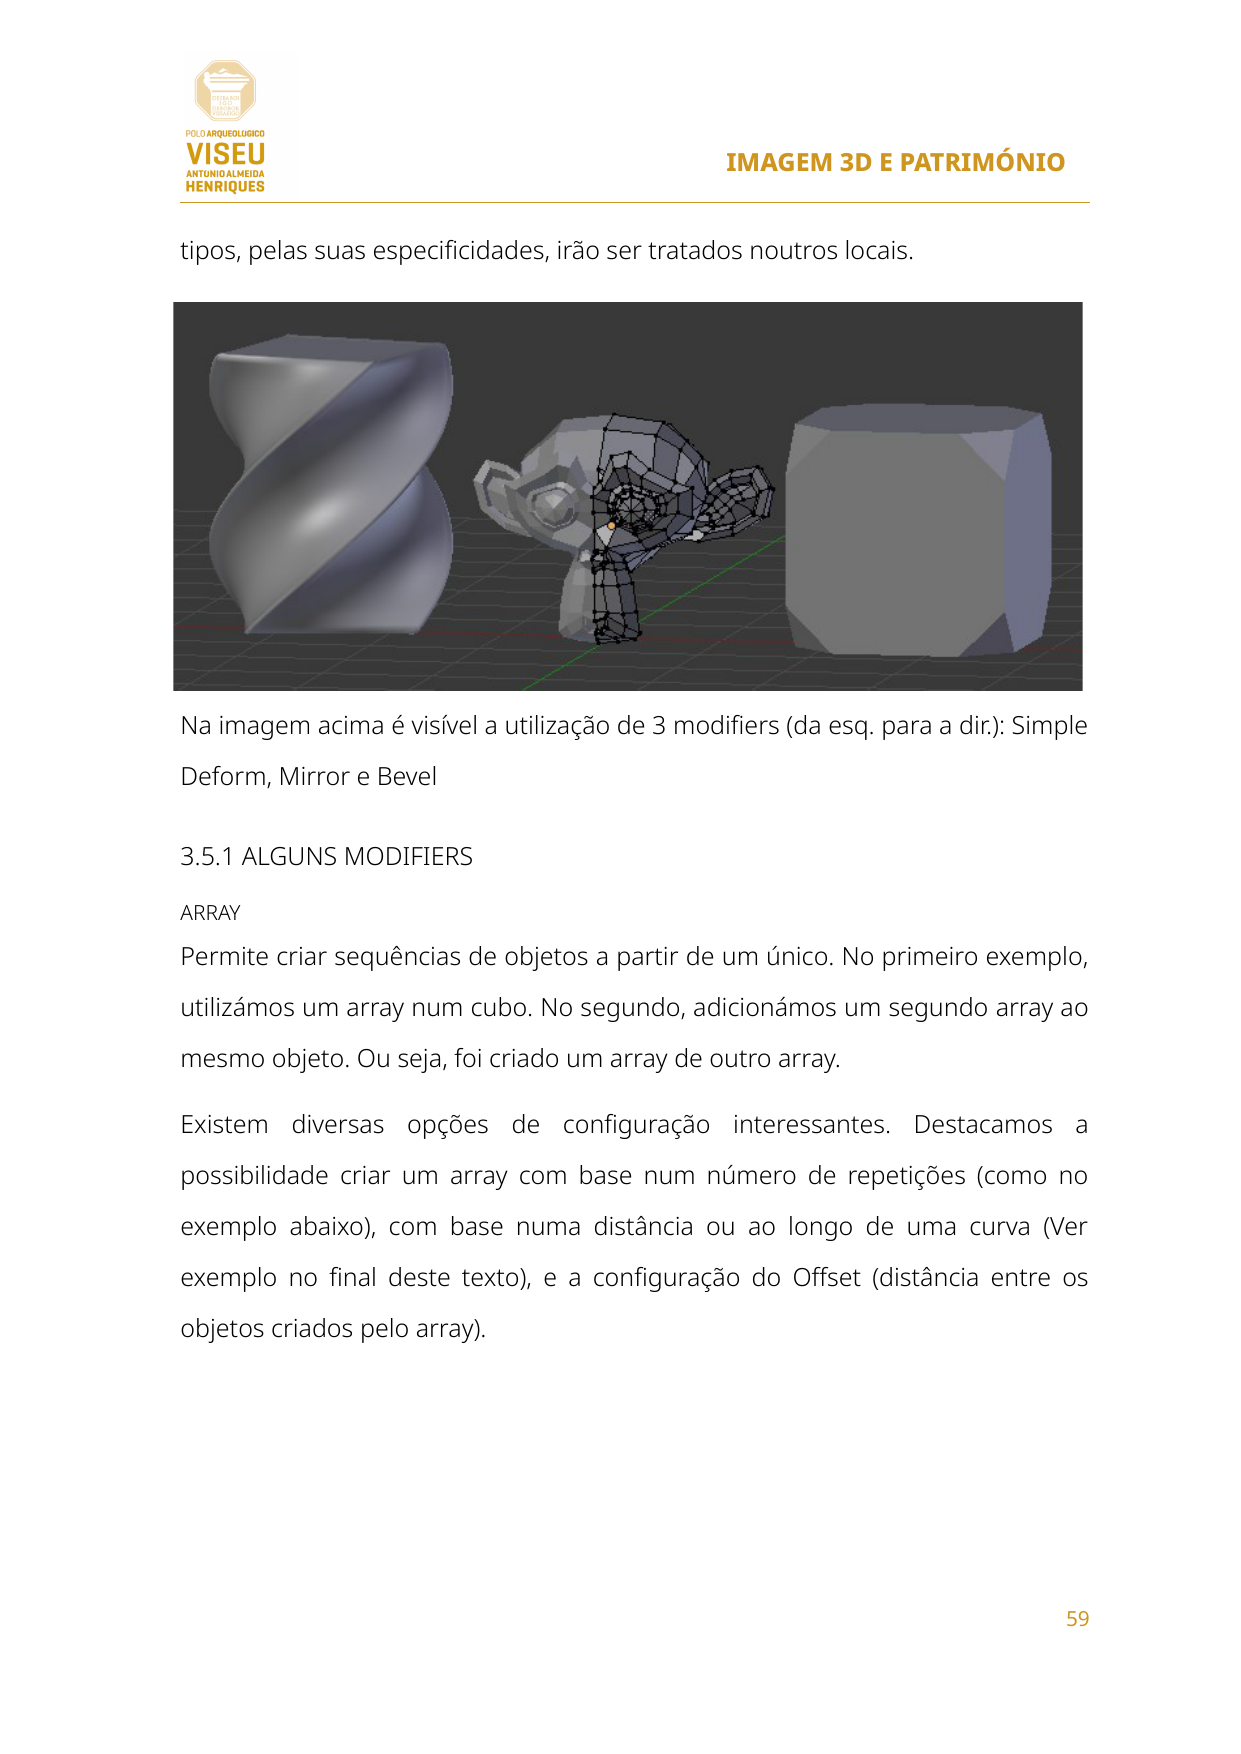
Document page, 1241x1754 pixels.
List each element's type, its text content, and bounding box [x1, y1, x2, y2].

subtitle Array [180, 898, 1090, 926]
text tipos, pelas suas especificidades, irão ser tratados noutros locais. [180, 232, 1090, 266]
subtitle 3.5.1 Alguns Modifiers [180, 839, 1090, 873]
text Existem diversas opções de configuração interessantes. Destacamos a possibilidade criar um array com base num número de repetições (como no exemplo abaixo), com base numa distância ou ao longo de uma curva (Ver exemplo no final deste texto), e a configuração do Offset (distância entre os objetos criados pelo array). [180, 1106, 1090, 1345]
text Permite criar sequências de objetos a partir de um único. No primeiro exemplo, utilizámos um array num cubo. No segundo, adicionámos um segundo array ao mesmo objeto. Ou seja, foi criado um array de outro array. [180, 939, 1090, 1075]
picture [183, 52, 299, 201]
picture [173, 302, 1083, 691]
text Na imagem acima é visível a utilização de 3 modifiers (da esq. para a dir.): Simple Deform, Mirror e Bevel [180, 298, 1090, 793]
